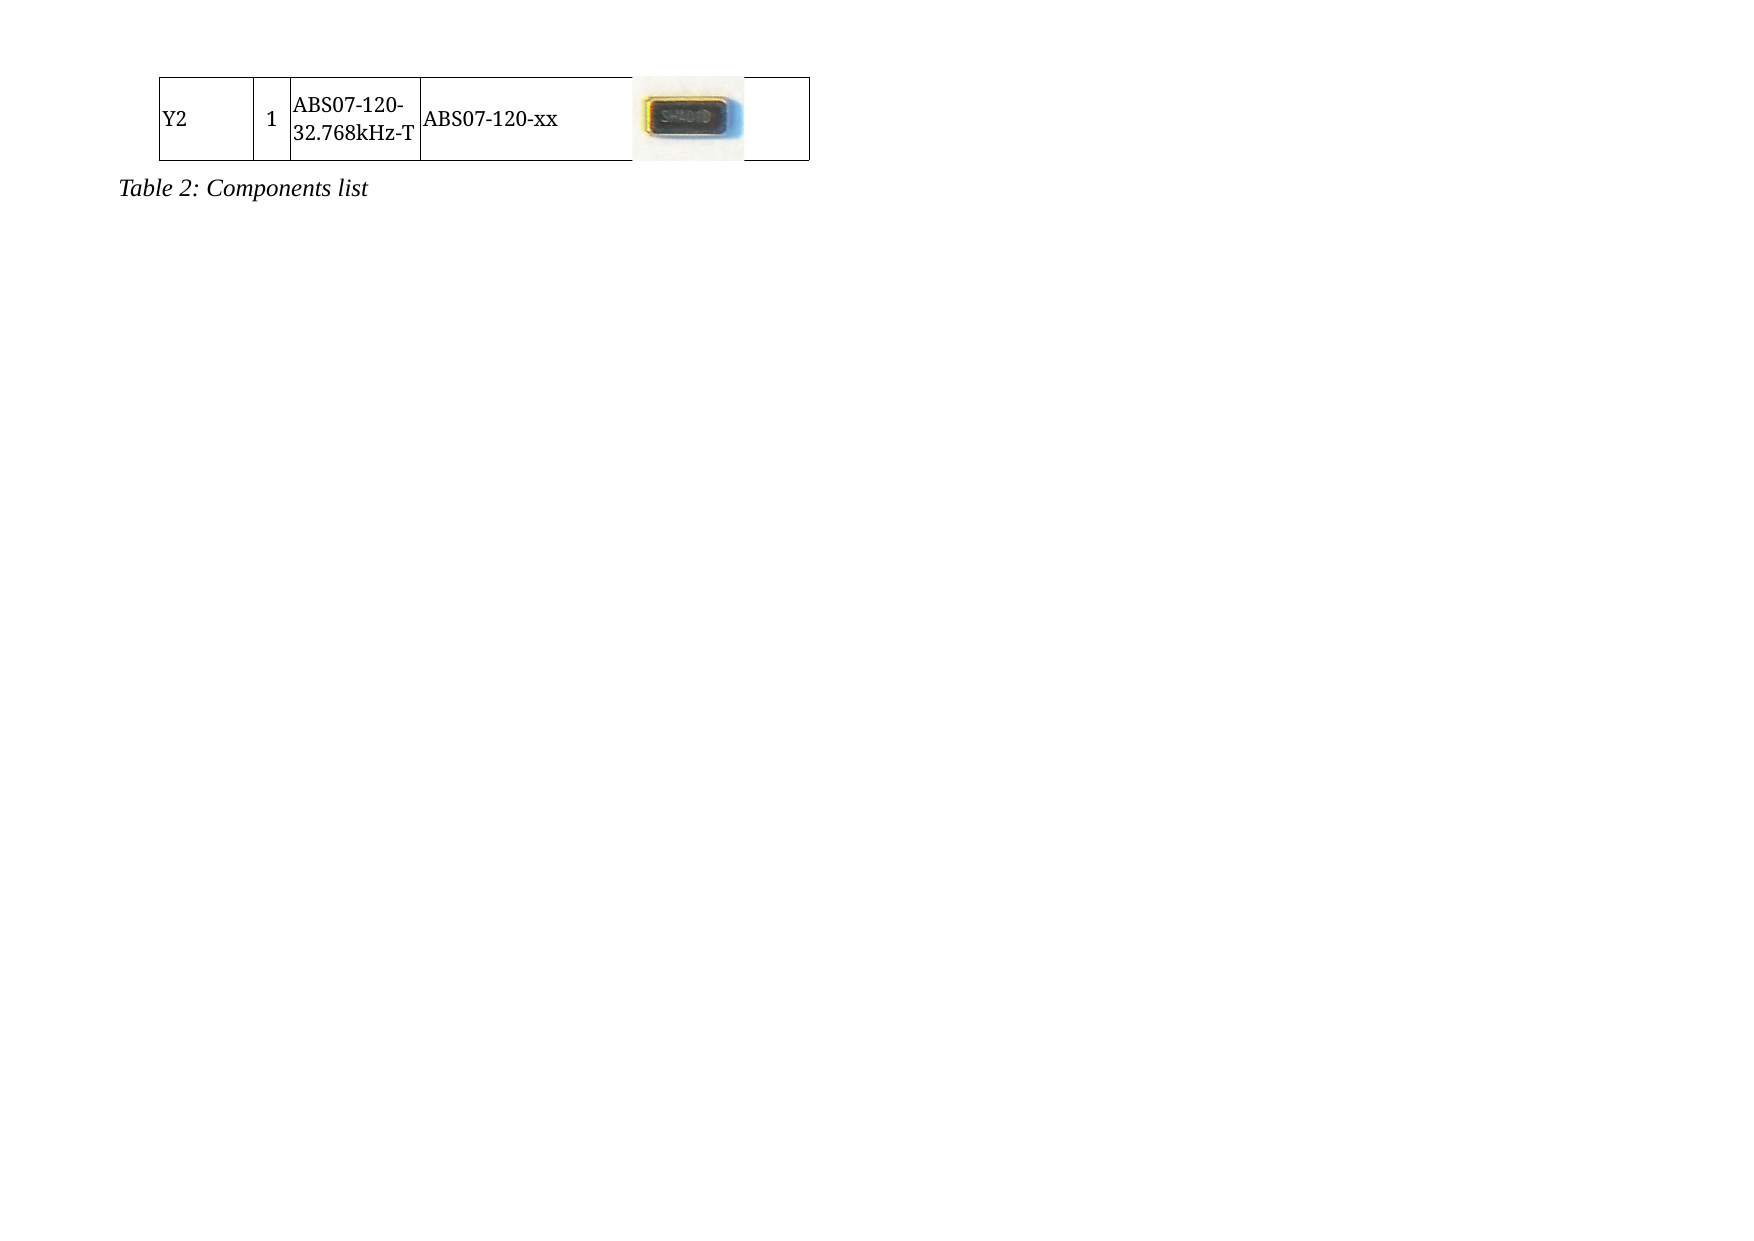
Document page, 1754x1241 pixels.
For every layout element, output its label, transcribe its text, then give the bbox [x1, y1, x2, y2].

picture [632, 76, 745, 161]
text Table 2: Components list [118, 173, 833, 201]
table_cell [568, 78, 632, 160]
table_cell Y2 [160, 78, 253, 160]
table_cell 1 [254, 78, 290, 160]
table_cell ABS07-120-xx [421, 78, 568, 160]
table_cell ABS07-120-32.768kHz-T [291, 78, 420, 160]
table_cell [745, 78, 809, 160]
